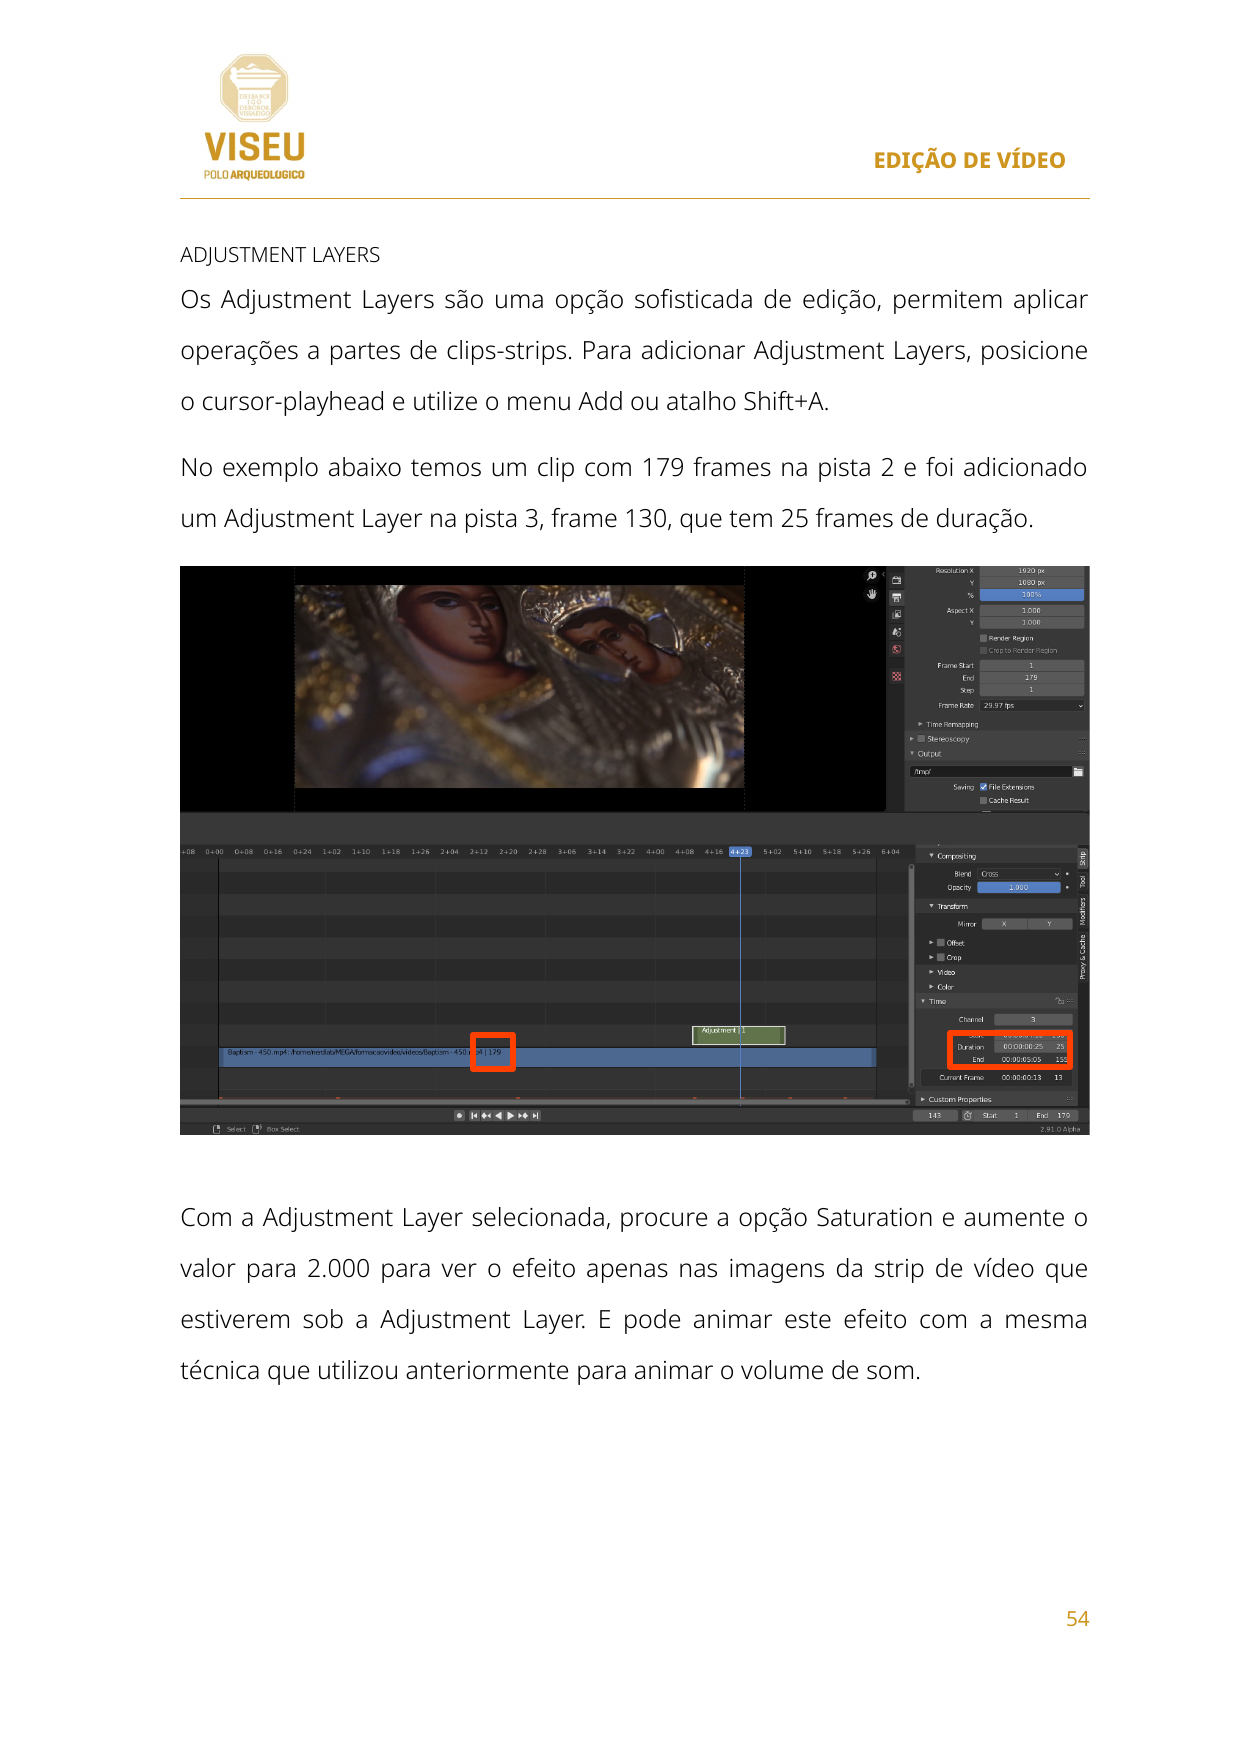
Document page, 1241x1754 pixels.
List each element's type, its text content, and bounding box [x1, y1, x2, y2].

text No exemplo abaixo temos um clip com 179 frames na pista 2 e foi adicionado um Adjustment Layer na pista 3, frame 130, que tem 25 frames de duração. [180, 449, 1090, 534]
text Os Adjustment Layers são uma opção sofisticada de edição, permitem aplicar operações a partes de clips-strips. Para adicionar Adjustment Layers, posicione o cursor-playhead e utilize o menu Add ou atalho Shift+A. [180, 282, 1090, 418]
text Com a Adjustment Layer selecionada, procure a opção Saturation e aumente o valor para 2.000 para ver o efeito apenas nas imagens da strip de vídeo que estiverem sob a Adjustment Layer. E pode animar este efeito com a mesma técnica que utilizou anteriormente para animar o volume de som. [180, 1200, 1090, 1387]
subtitle Adjustment Layers [180, 241, 1090, 269]
picture [180, 566, 1090, 1135]
